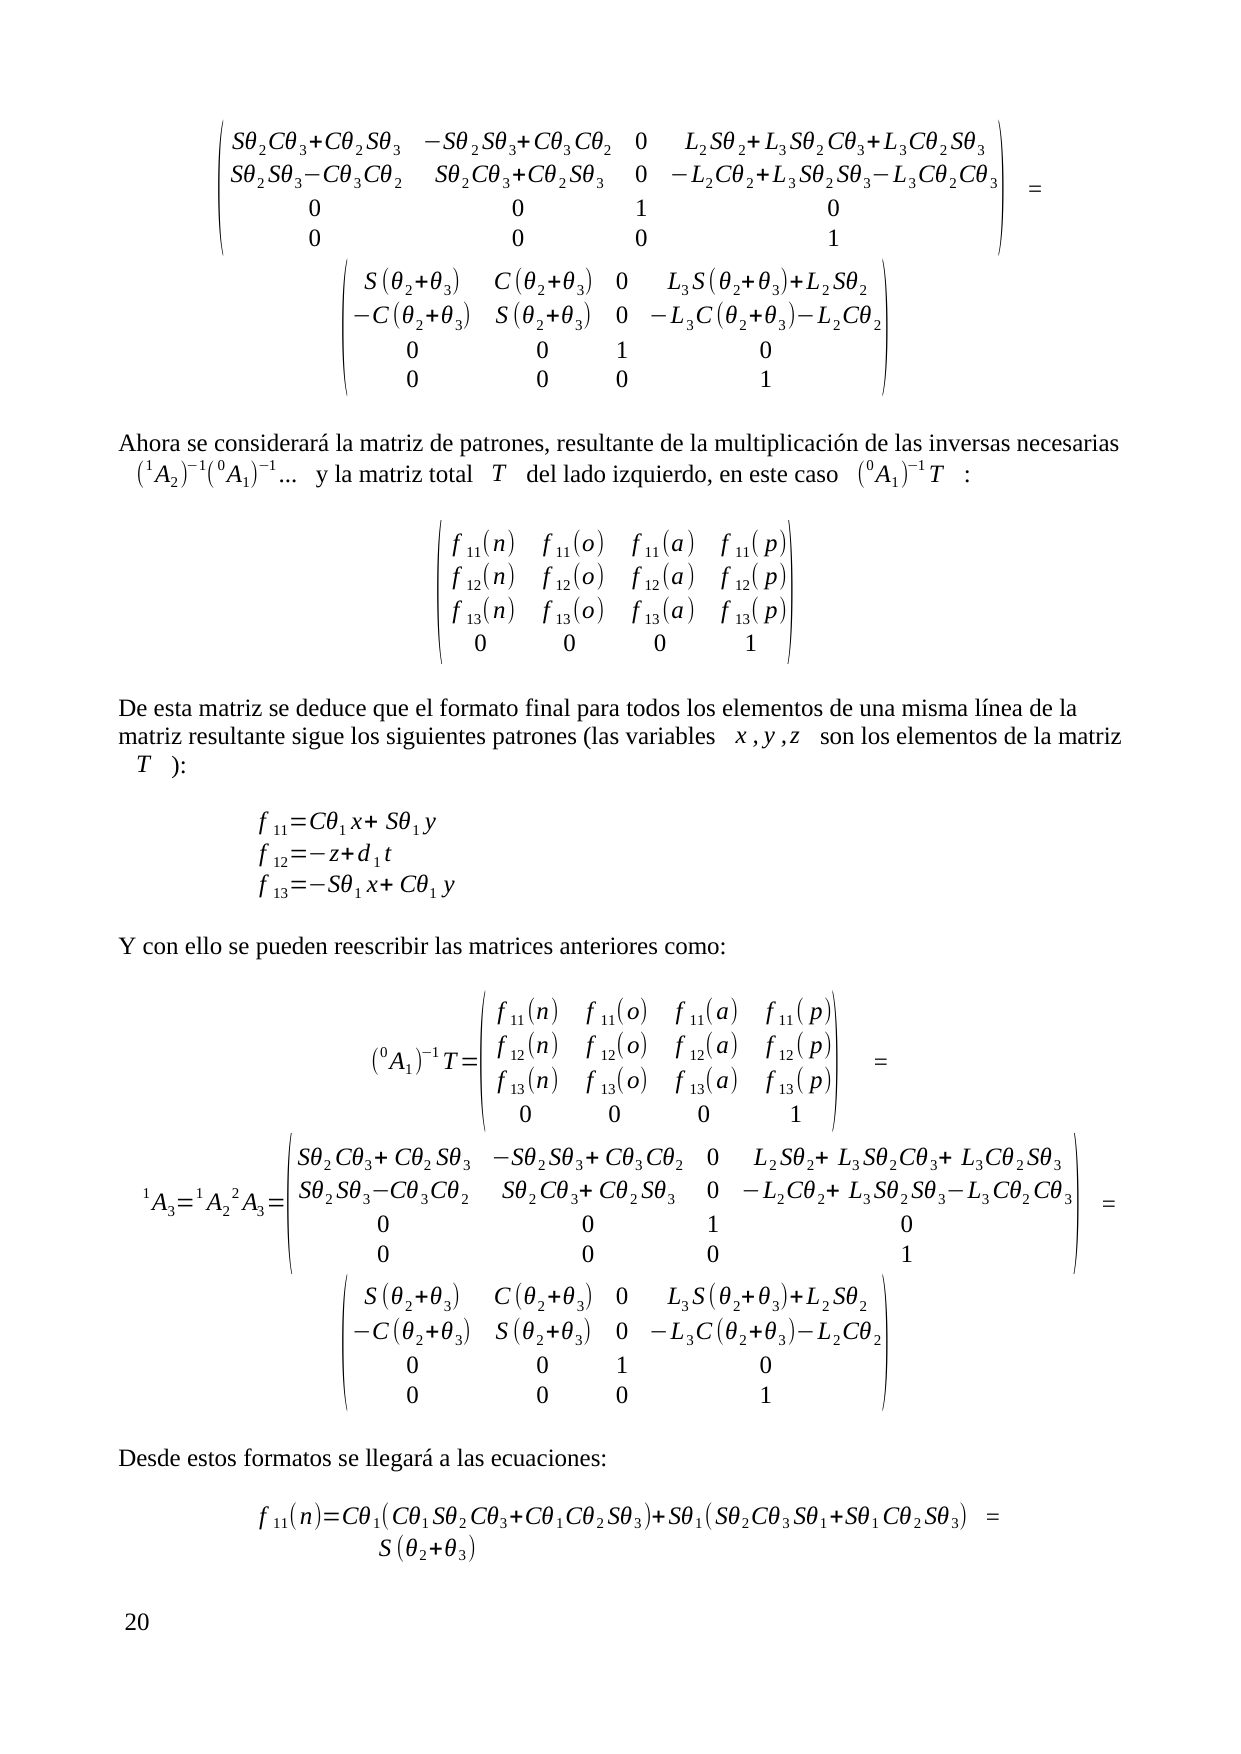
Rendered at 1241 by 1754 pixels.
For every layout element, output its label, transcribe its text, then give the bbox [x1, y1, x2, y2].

text Desde estos formatos se llegará a las ecuaciones: [118, 1443, 1122, 1472]
text = [118, 118, 1122, 258]
text Y con ello se pueden reescribir las matrices anteriores como: [118, 931, 1122, 959]
text = [236, 1501, 1122, 1533]
text = [118, 1134, 1122, 1273]
text = [118, 988, 1122, 1134]
text Ahora se considerará la matriz de patrones, resultante de la multiplicación de las inversas necesarias y la matriz totaldel lado izquierdo, en este caso: [118, 428, 1122, 491]
text De esta matriz se deduce que el formato final para todos los elementos de una misma línea de la matriz resultante sigue los siguientes patrones (las variablesson los elementos de la matriz): [118, 693, 1122, 779]
